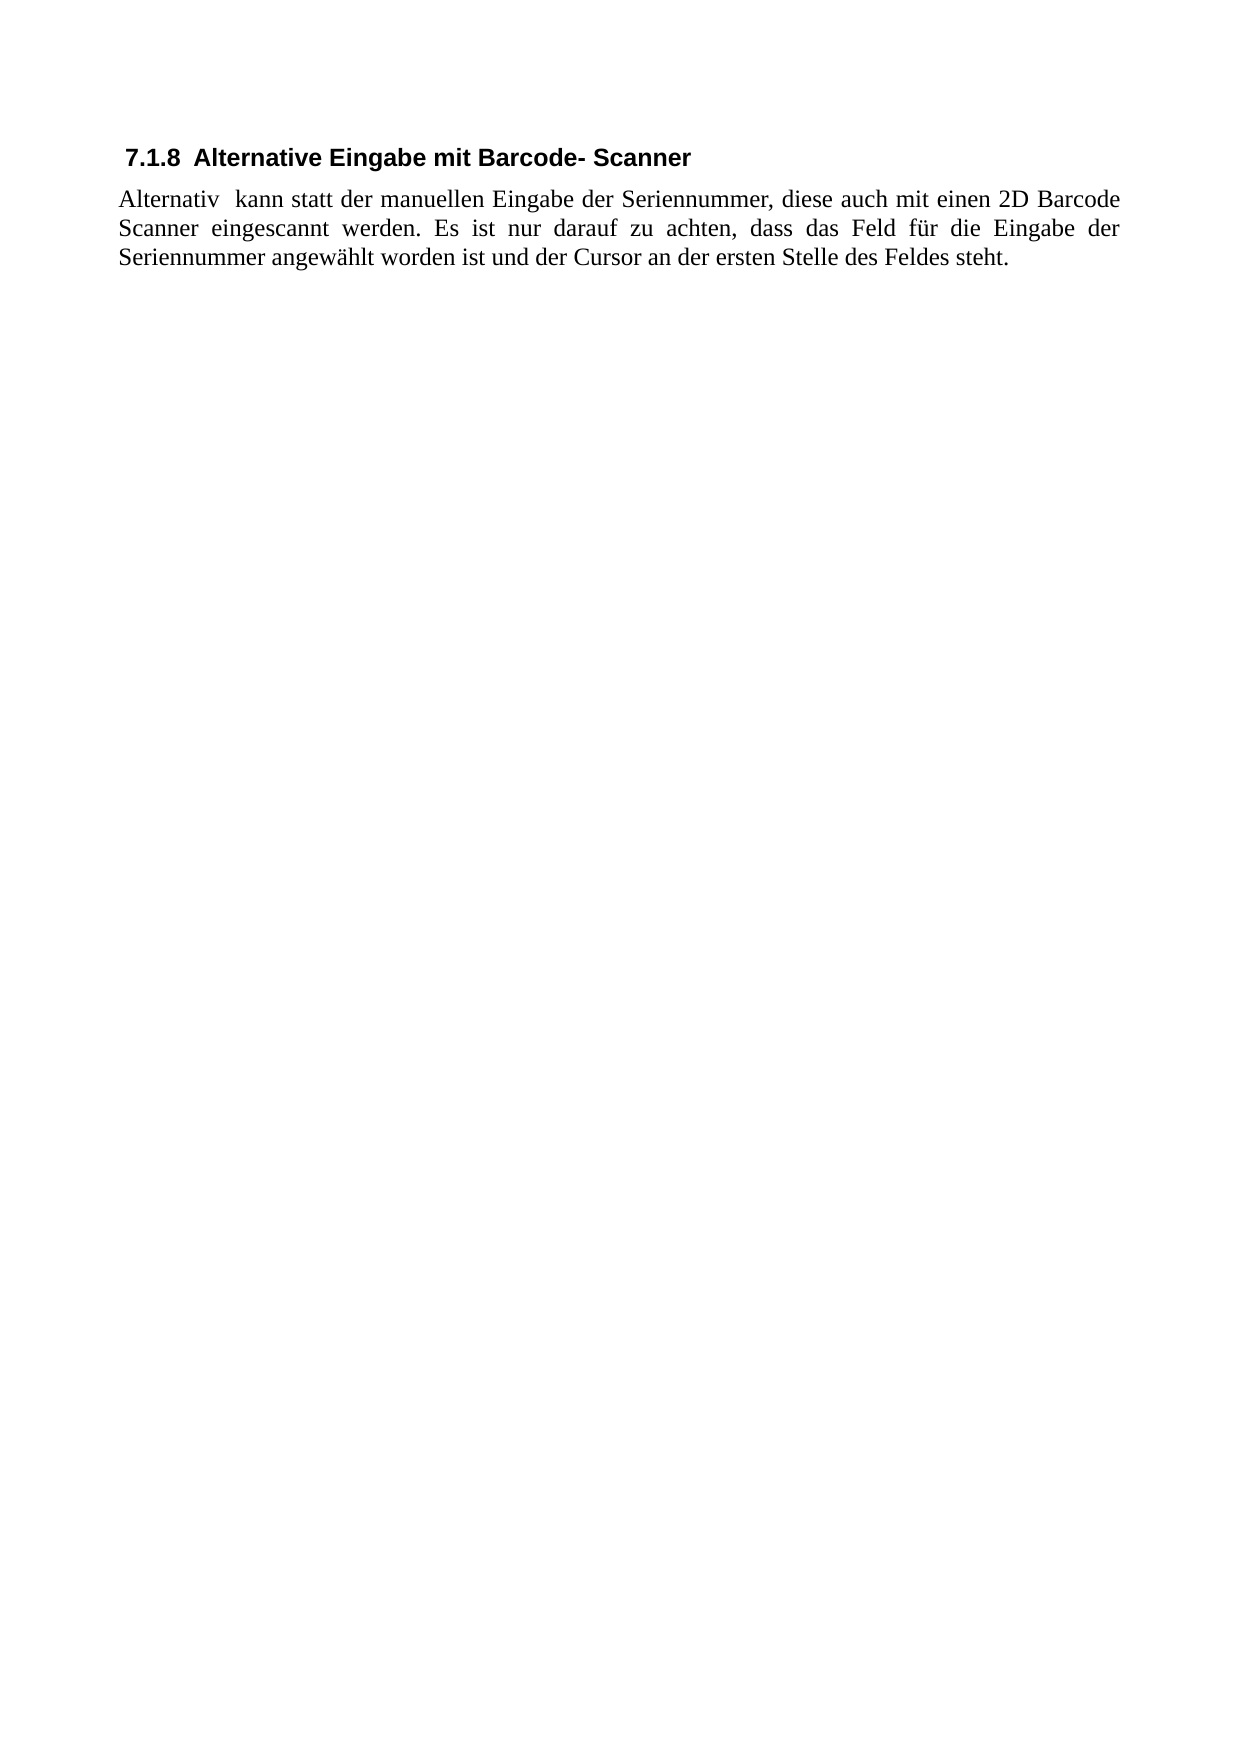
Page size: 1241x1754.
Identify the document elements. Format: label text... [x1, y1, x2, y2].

subtitle Alternative Eingabe mit Barcode- Scanner [118, 143, 1122, 172]
text Alternativ kann statt der manuellen Eingabe der Seriennummer, diese auch mit einen 2D Barcode Scanner eingescannt werden. Es ist nur darauf zu achten, dass das Feld für die Eingabe der Seriennummer angewählt worden ist und der Cursor an der ersten Stelle des Feldes steht. [118, 184, 1122, 271]
